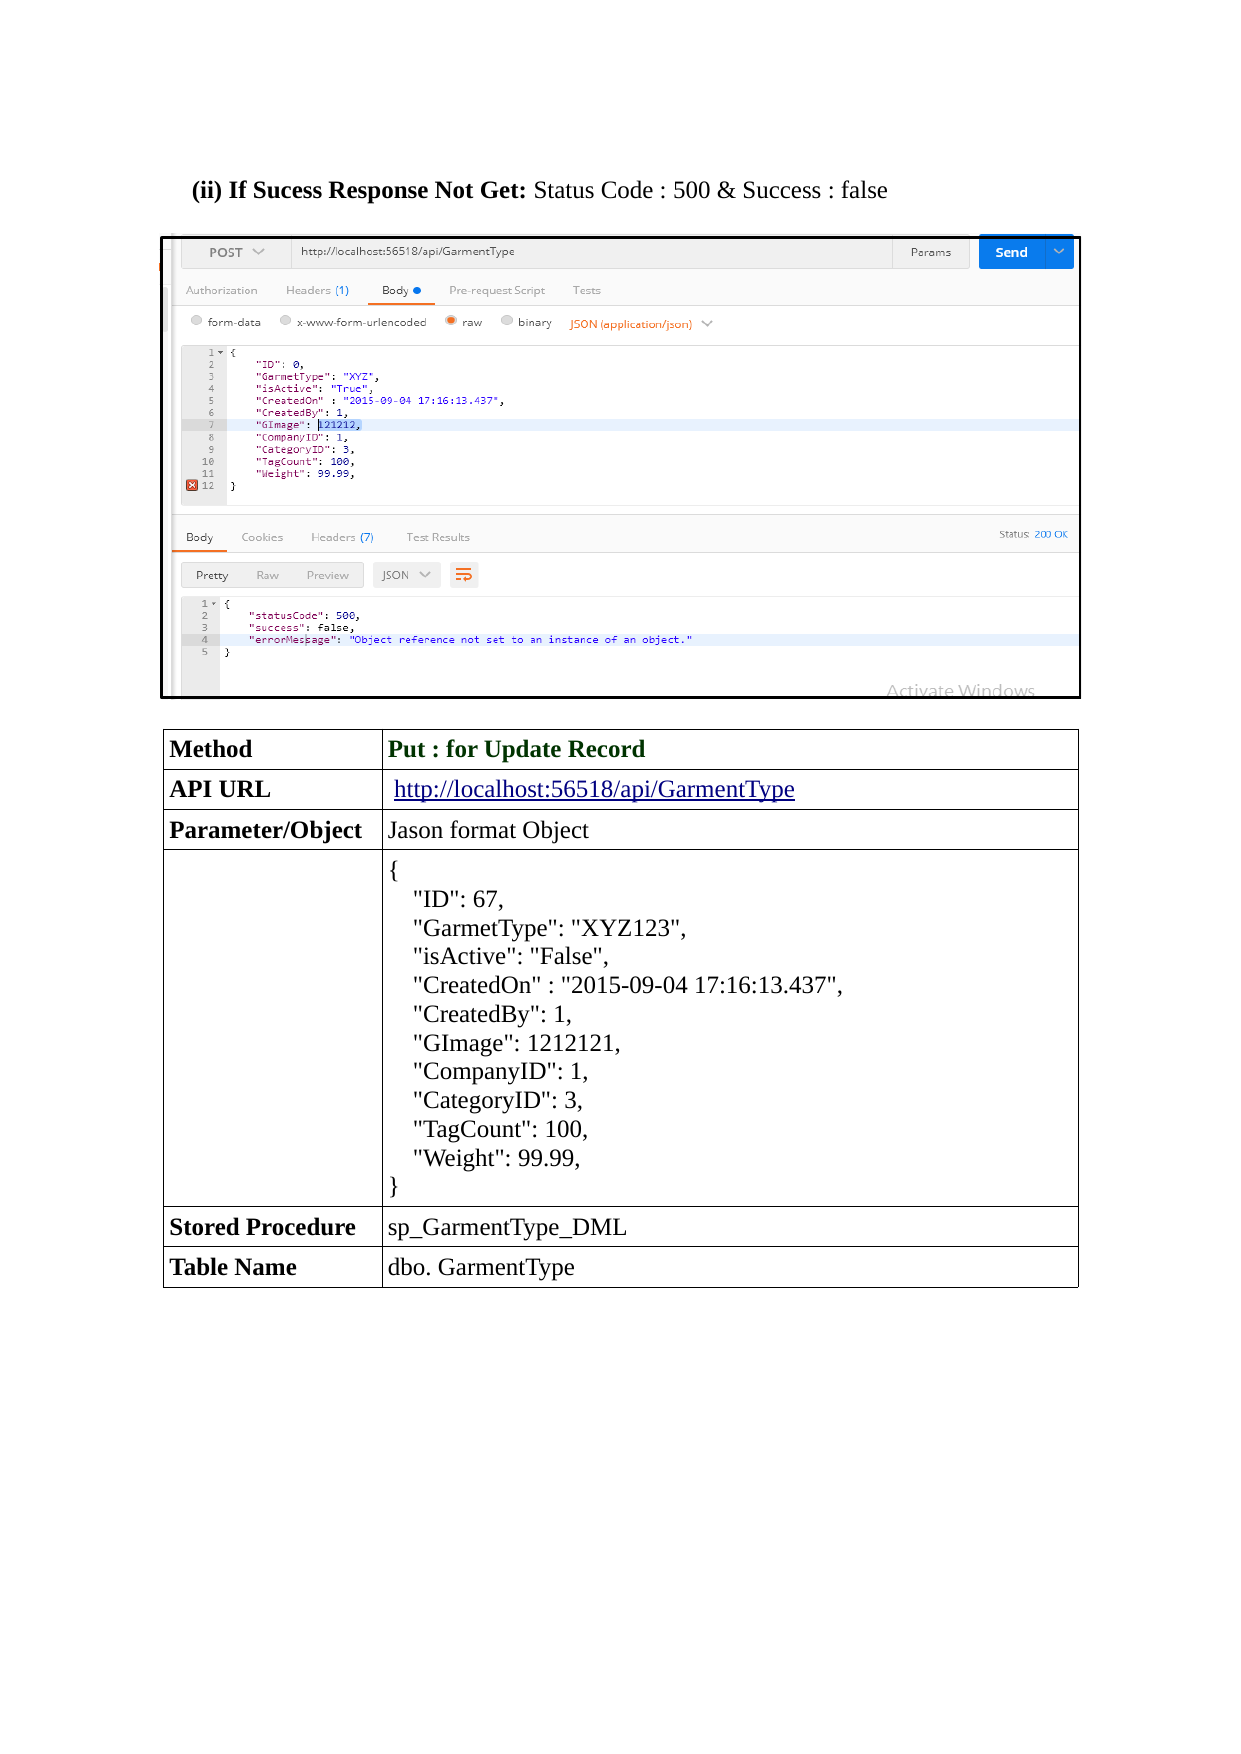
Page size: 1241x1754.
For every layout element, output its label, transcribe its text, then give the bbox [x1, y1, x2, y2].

table_cell Table Name [164, 1247, 382, 1287]
table_header Put : for Update Record [383, 730, 1078, 769]
table_cell Jason format Object [383, 810, 1078, 849]
table_cell Stored Procedure [164, 1207, 382, 1246]
table_cell Parameter/Object [164, 810, 382, 849]
table_cell API URL [164, 770, 382, 809]
table_header Method [164, 730, 382, 769]
table_cell { "ID": 67, "GarmetType": "XYZ123", "isActive": "False", "CreatedOn" : "2015-09-04 17:16:13.437", "CreatedBy": 1, "GImage": 1212121, "CompanyID": 1, "CategoryID": 3, "TagCount": 100, "Weight": 99.99, } [383, 850, 1078, 1206]
table_cell dbo. GarmentType [383, 1247, 1078, 1287]
table_cell http://localhost:56518/api/GarmentType [383, 770, 1078, 809]
text (ii) If Sucess Response Not Get: Status Code : 500 & Success : false [118, 176, 1122, 204]
table_cell sp_GarmentType_DML [383, 1207, 1078, 1246]
table_cell [164, 850, 382, 1206]
picture [159, 233, 1082, 700]
